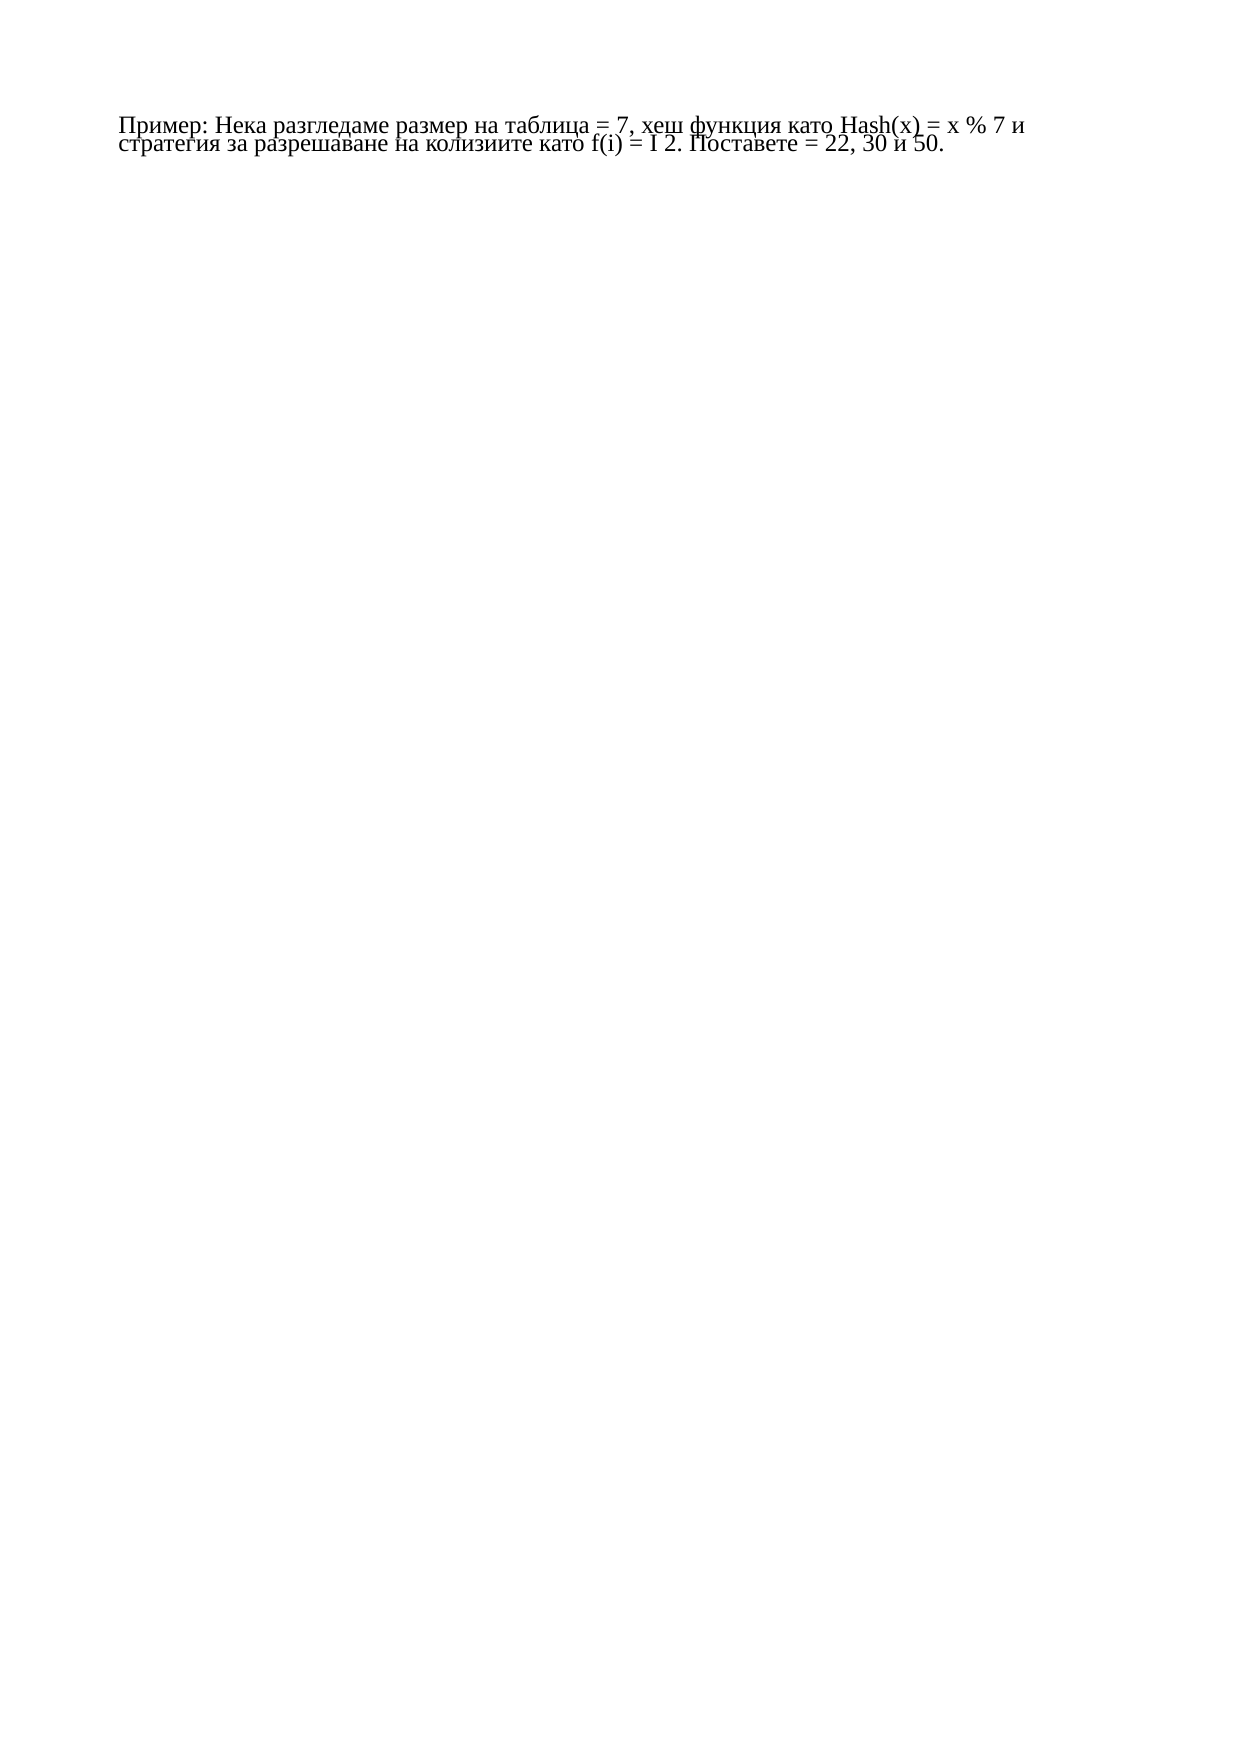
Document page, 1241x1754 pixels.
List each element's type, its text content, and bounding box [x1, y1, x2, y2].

text Пример: Нека разгледаме размер на таблица = 7, хеш функция като Hash(x) = x % 7 и стратегия за разрешаване на колизиите като f(i) = I 2. Поставете = 22, 30 и 50. [118, 118, 1122, 156]
